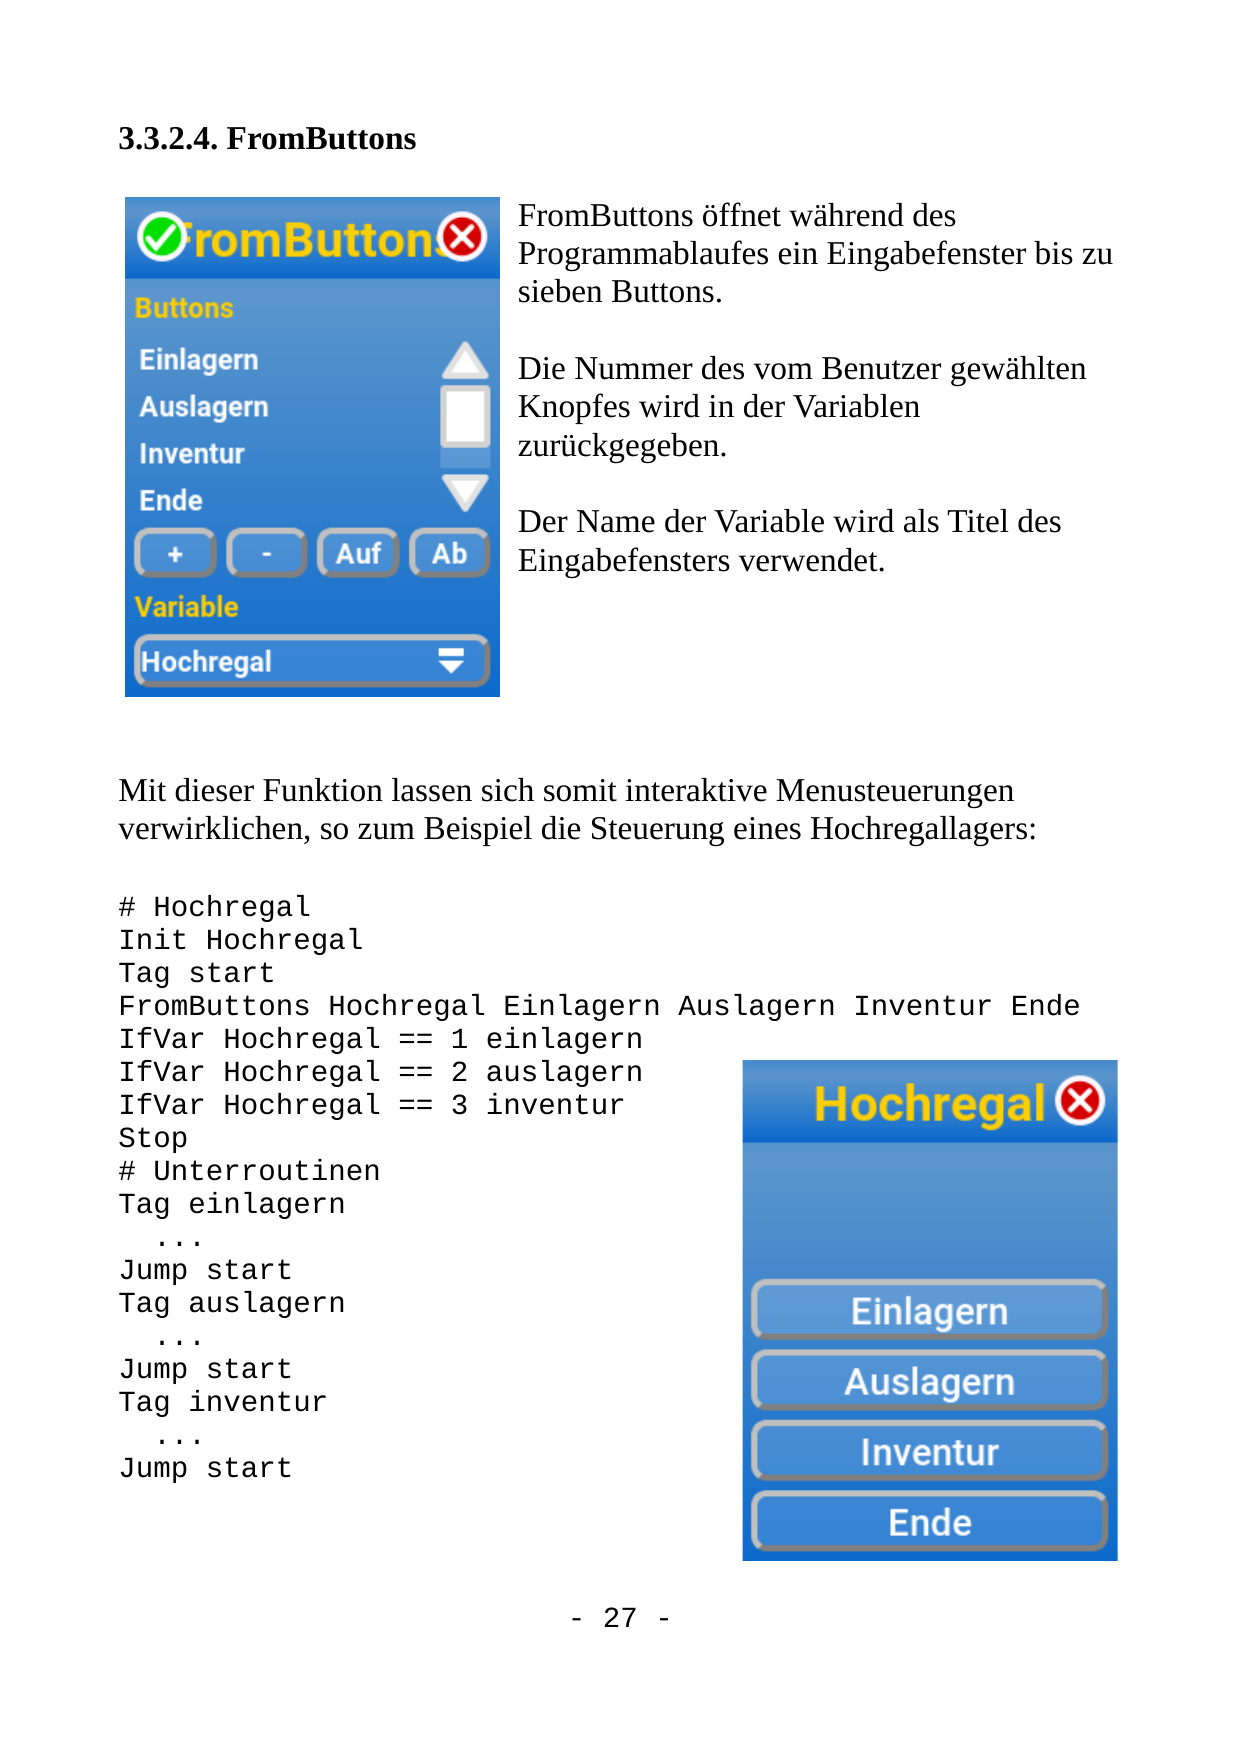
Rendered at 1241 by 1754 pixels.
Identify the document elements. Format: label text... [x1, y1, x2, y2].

picture [742, 1060, 1118, 1561]
text 3.3.2.4. FromButtons [118, 118, 1122, 156]
text Der Name der Variable wird als Titel des Eingabefensters verwendet. [500, 501, 1122, 578]
text FromButtons öffnet während des Programmablaufes ein Eingabefenster bis zu sieben Buttons. [118, 195, 1122, 310]
text Die Nummer des vom Benutzer gewählten Knopfes wird in der Variablen zurückgegeben. [500, 348, 1122, 463]
picture [125, 197, 500, 697]
text Mit dieser Funktion lassen sich somit interaktive Menusteuerungen verwirklichen, so zum Beispiel die Steuerung eines Hochregallagers: [118, 770, 1122, 846]
text # Hochregal Init Hochregal Tag start FromButtons Hochregal Einlagern Auslagern Inventur Ende IfVar Hochregal == 1 einlagern IfVar Hochregal == 2 auslagern IfVar Hochregal == 3 inventur Stop # Unterroutinen Tag einlagern ... Jump start Tag auslagern ... Jump start Tag inventur ... Jump start [118, 892, 1122, 1532]
